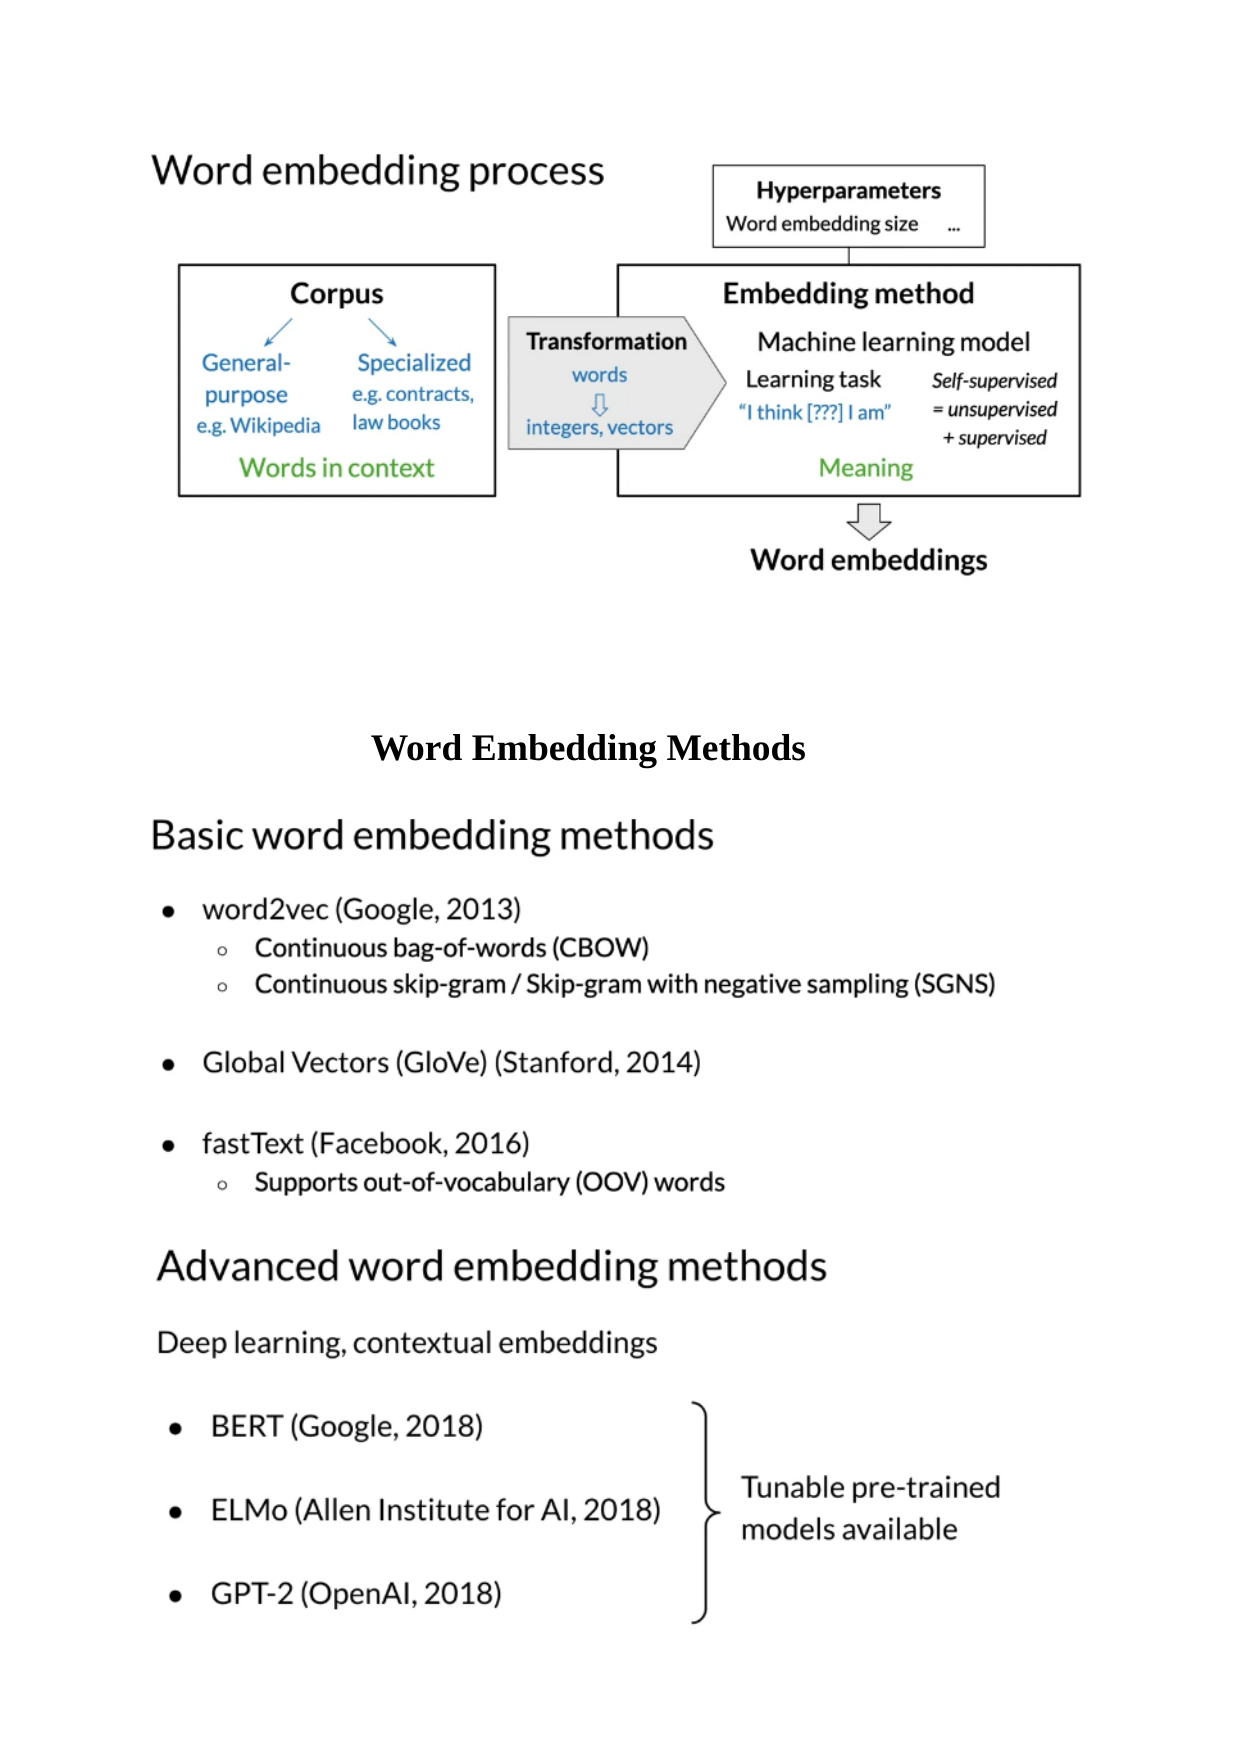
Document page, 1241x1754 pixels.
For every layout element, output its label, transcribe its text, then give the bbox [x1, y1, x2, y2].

picture [118, 1243, 1123, 1632]
subtitle Word Embedding Methods [118, 726, 1122, 769]
picture [118, 140, 1123, 586]
picture [118, 810, 1123, 1215]
